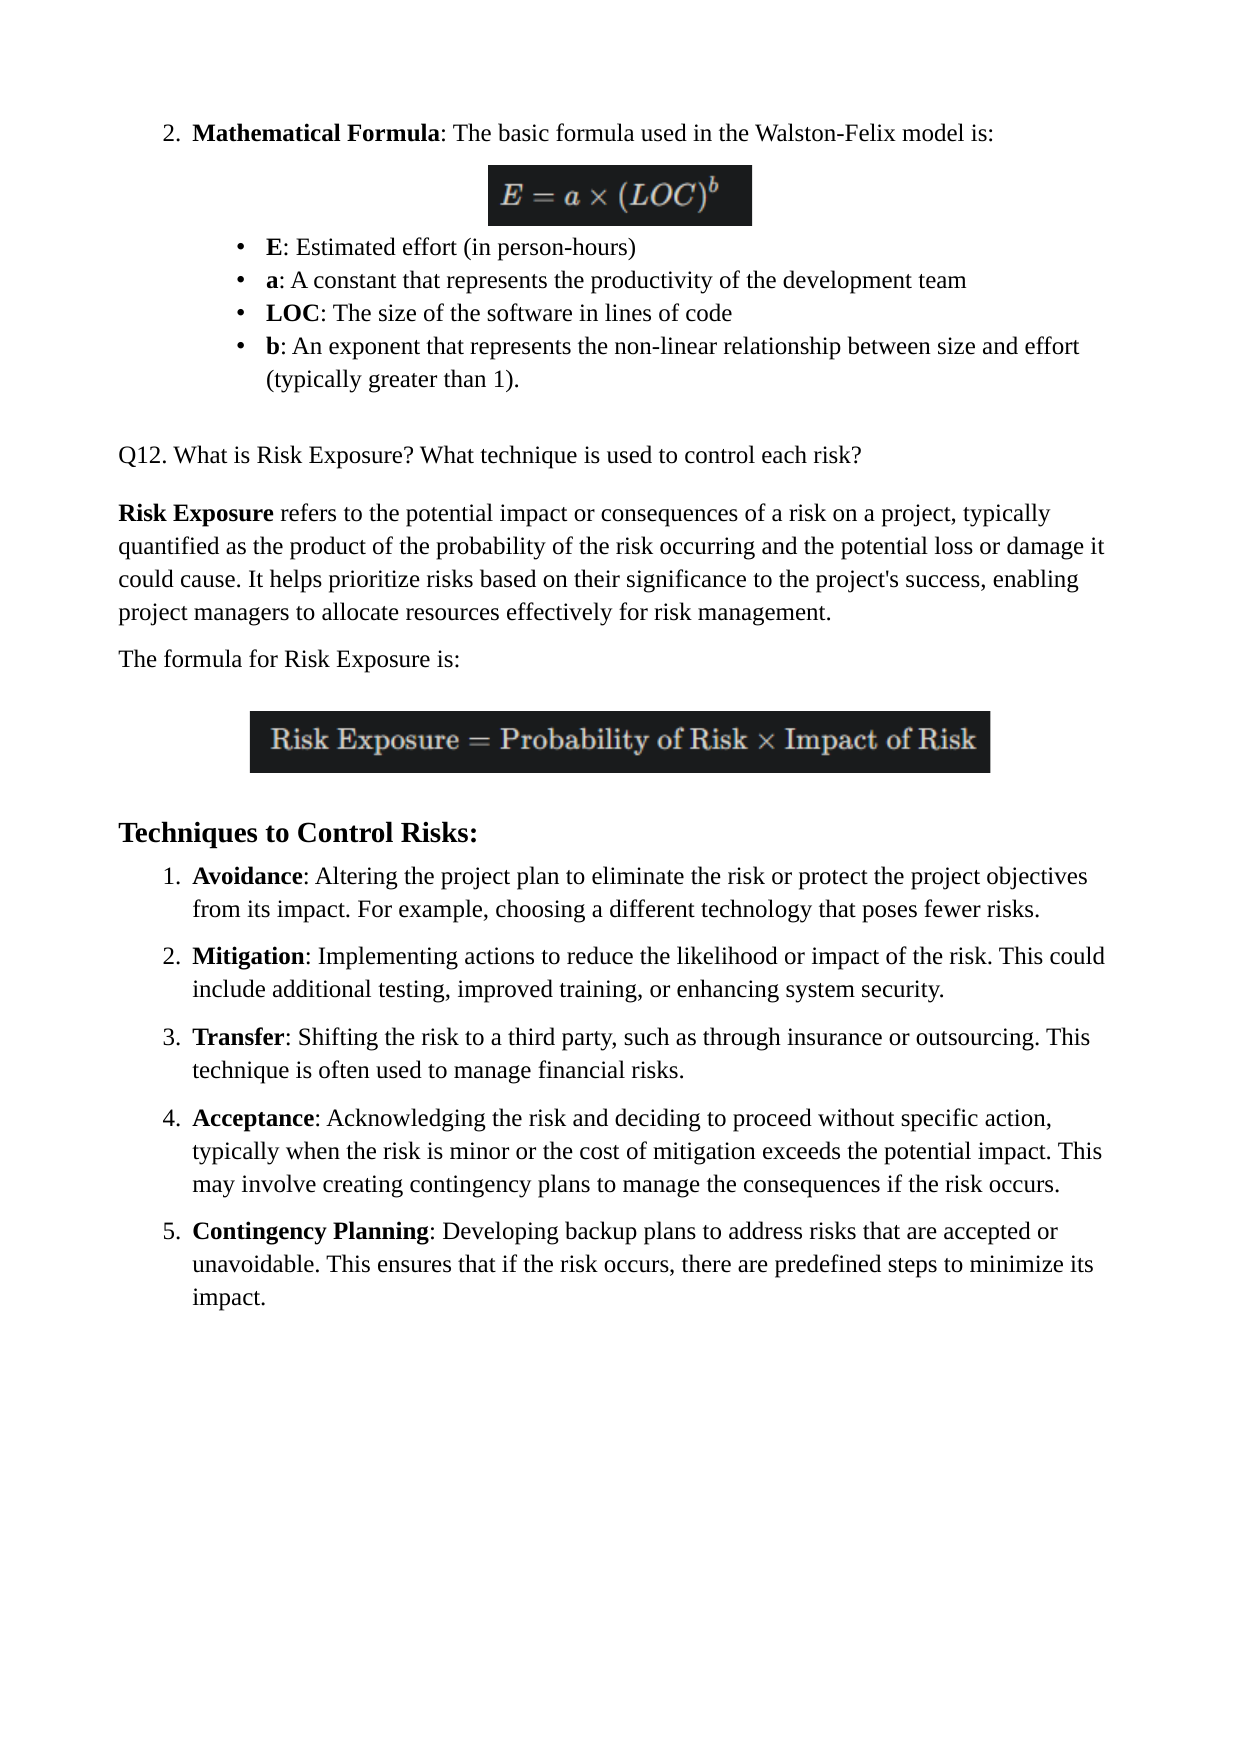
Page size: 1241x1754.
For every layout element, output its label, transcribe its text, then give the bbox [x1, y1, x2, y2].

text Q12. What is Risk Exposure? What technique is used to control each risk? [118, 440, 1122, 469]
list Transfer: Shifting the risk to a third party, such as through insurance or outsourcing. This technique is often used to manage financial risks. [162, 1022, 1122, 1084]
list Avoidance: Altering the project plan to eliminate the risk or protect the project objectives from its impact. For example, choosing a different technology that poses fewer risks. [162, 861, 1122, 923]
picture [488, 165, 753, 226]
text The formula for Risk Exposure is: [118, 644, 1122, 673]
list a: A constant that represents the productivity of the development team [236, 265, 1122, 293]
list Contingency Planning: Developing backup plans to address risks that are accepted or unavoidable. This ensures that if the risk occurs, there are predefined steps to minimize its impact. [162, 1216, 1122, 1311]
subtitle Techniques to Control Risks: [118, 815, 1122, 848]
list E: Estimated effort (in person-hours) [236, 232, 1122, 261]
list b: An exponent that represents the non-linear relationship between size and effort (typically greater than 1). [236, 331, 1122, 393]
text Risk Exposure refers to the potential impact or consequences of a risk on a project, typically quantified as the product of the probability of the risk occurring and the potential loss or damage it could cause. It helps prioritize risks based on their significance to the project's success, enabling project managers to allocate resources effectively for risk management. [118, 498, 1122, 626]
picture [249, 711, 991, 773]
list Mitigation: Implementing actions to reduce the likelihood or impact of the risk. This could include additional testing, improved training, or enhancing system security. [162, 941, 1122, 1003]
list Acceptance: Acknowledging the risk and deciding to proceed without specific action, typically when the risk is minor or the cost of mitigation exceeds the potential impact. This may involve creating contingency plans to manage the consequences if the risk occurs. [162, 1103, 1122, 1197]
list Mathematical Formula: The basic formula used in the Walston-Felix model is: [162, 118, 1122, 147]
list LOC: The size of the software in lines of code [236, 298, 1122, 327]
